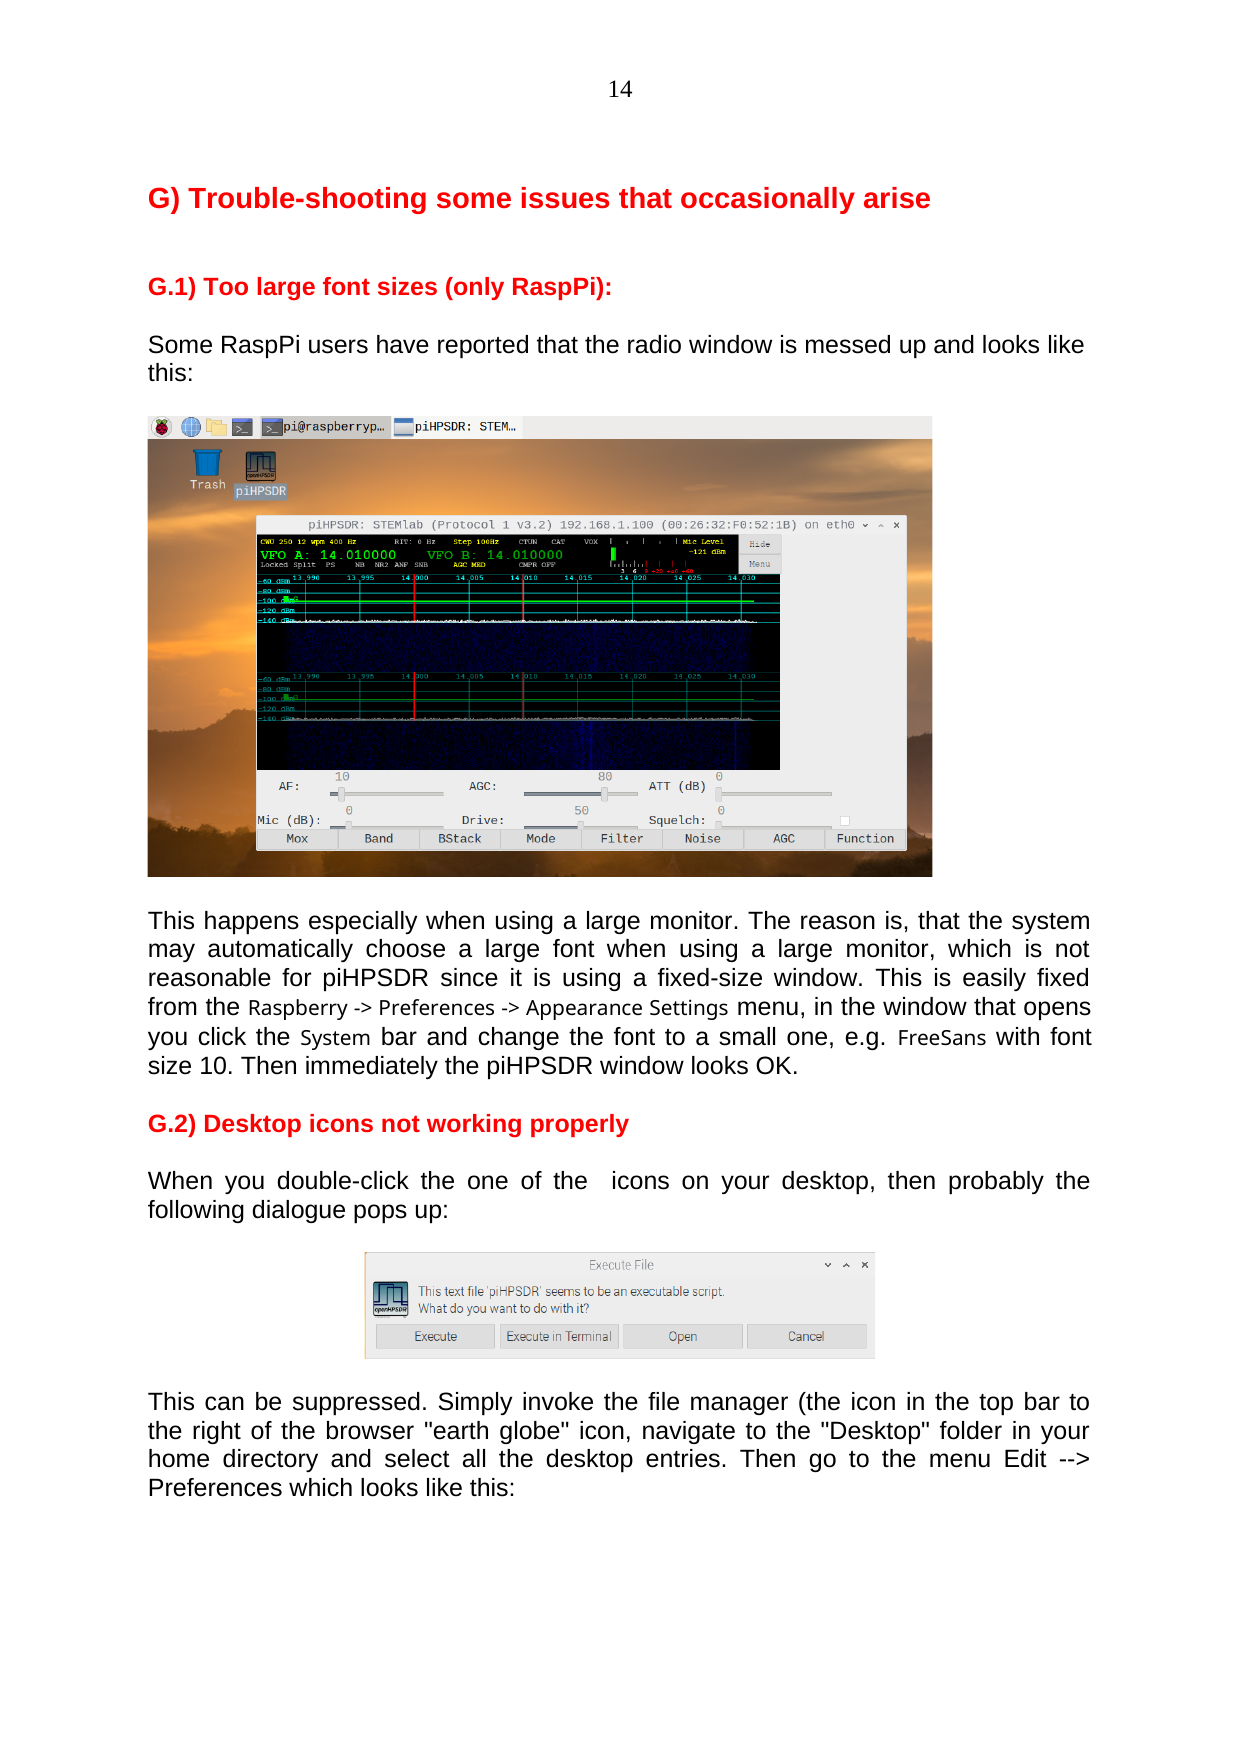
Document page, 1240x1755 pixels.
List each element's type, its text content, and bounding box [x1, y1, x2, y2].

text G.2) Desktop icons not working properly [148, 1108, 1092, 1137]
text This happens especially when using a large monitor. The reason is, that the system may automatically choose a large font when using a large monitor, which is not reasonable for piHPSDR since it is using a fixed-size window. This is easily fixed from the Raspberry -> Preferences -> Appearance Settings menu, in the window that opens you click the System bar and change the font to a small one, e.g. FreeSans with font size 10. Then immediately the piHPSDR window looks OK. [148, 906, 1092, 1080]
text This can be suppressed. Simply invoke the file manager (the icon in the top bar to the right of the browser "earth globe" icon, navigate to the "Desktop" folder in your home directory and select all the desktop entries. Then go to the menu Edit --> Preferences which looks like this: [148, 1387, 1092, 1502]
text G.1) Too large font sizes (only RaspPi): [148, 272, 1092, 301]
text G) Trouble-shooting some issues that occasionally arise [148, 181, 1092, 215]
text Some RaspPi users have reported that the radio window is messed up and looks like this: [148, 330, 1092, 387]
text When you double-click the one of the icons on your desktop, then probably the following dialogue pops up: [148, 1166, 1092, 1223]
